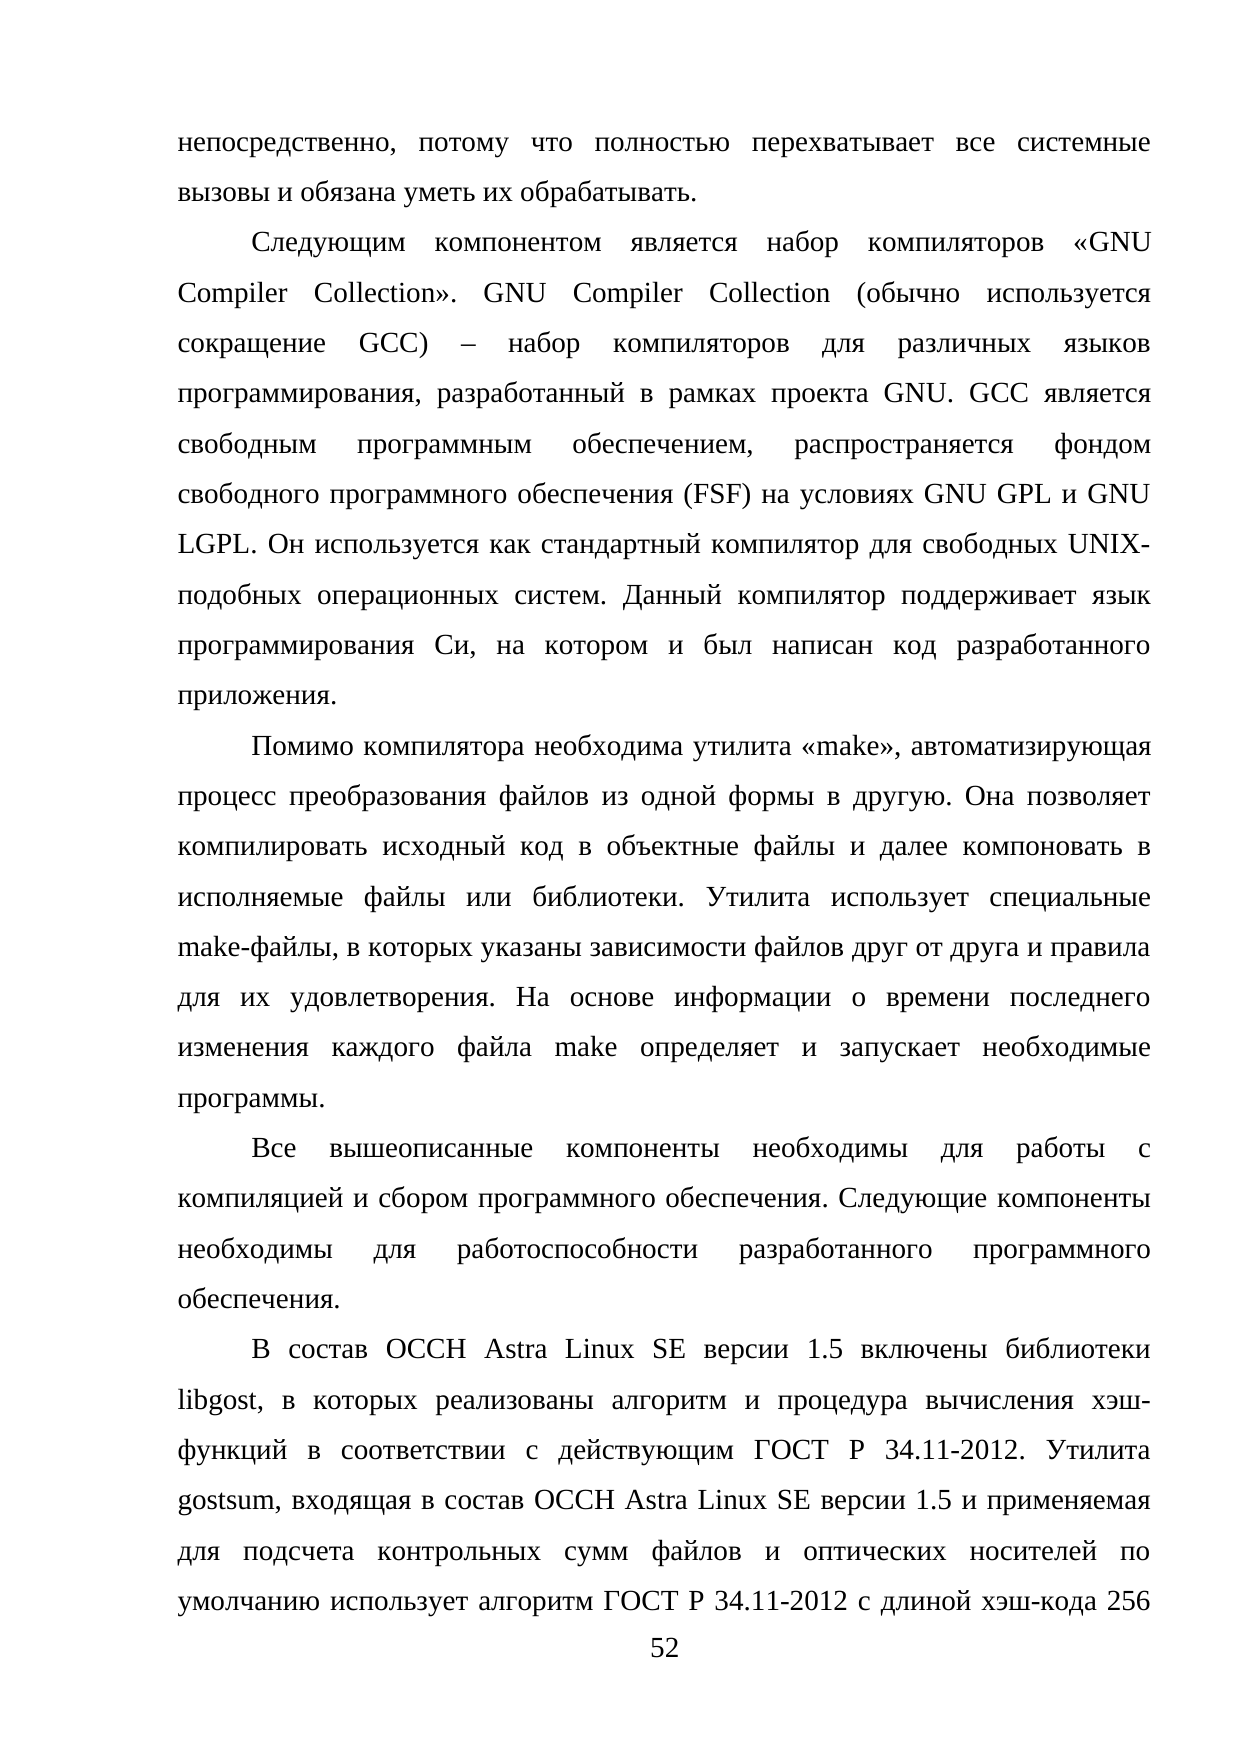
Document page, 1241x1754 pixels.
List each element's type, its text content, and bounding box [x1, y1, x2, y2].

text непосредственно, потому что полностью перехватывает все системные вызовы и обязана уметь их обрабатывать. [177, 124, 1152, 208]
text Помимо компилятора необходима утилита «make», автоматизирующая процесс преобразования файлов из одной формы в другую. Она позволяет компилировать исходный код в объектные файлы и далее компоновать в исполняемые файлы или библиотеки. Утилита использует специальные make-файлы, в которых указаны зависимости файлов друг от друга и правила для их удовлетворения. На основе информации о времени последнего изменения каждого файла make определяет и запускает необходимые программы. [177, 728, 1152, 1113]
text Все вышеописанные компоненты необходимы для работы с компиляцией и сбором программного обеспечения. Следующие компоненты необходимы для работоспособности разработанного программного обеспечения. [177, 1130, 1152, 1315]
text В состав ОССН Astra Linux SE версии 1.5 включены библиотеки libgost, в которых реализованы алгоритм и процедура вычисления хэш-функций в соответствии с действующим ГОСТ Р 34.11-2012. Утилита gostsum, входящая в состав ОССН Astra Linux SE версии 1.5 и применяемая для подсчета контрольных сумм файлов и оптических носителей по умолчанию использует алгоритм ГОСТ Р 34.11-2012 с длиной хэш-кода 256 [177, 1331, 1152, 1617]
text Следующим компонентом является набор компиляторов «GNU Compiler Collection». GNU Compiler Collection (обычно используется сокращение GCC) – набор компиляторов для различных языков программирования, разработанный в рамках проекта GNU. GCC является свободным программным обеспечением, распространяется фондом свободного программного обеспечения (FSF) на условиях GNU GPL и GNU LGPL. Он используется как стандартный компилятор для свободных UNIX-подобных операционных систем. Данный компилятор поддерживает язык программирования Си, на котором и был написан код разработанного приложения. [177, 224, 1152, 711]
